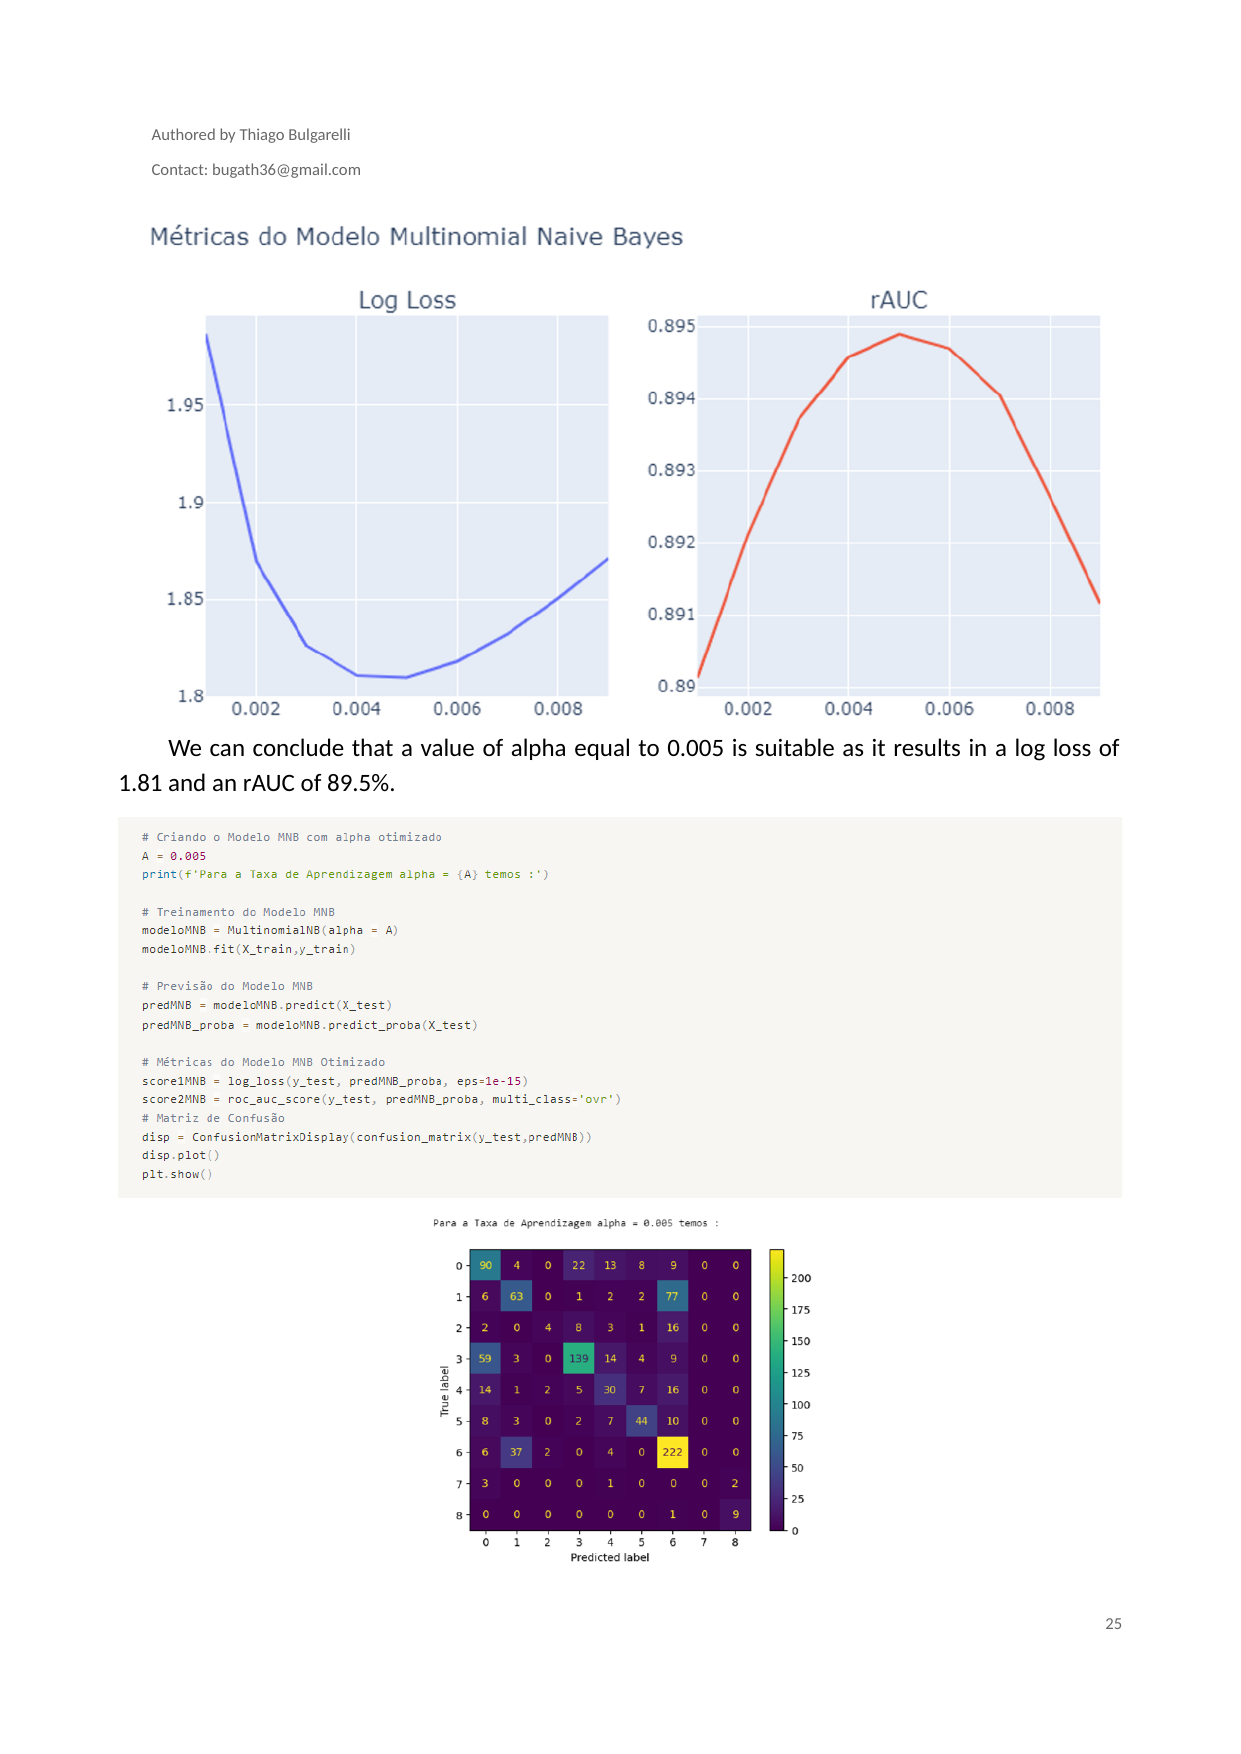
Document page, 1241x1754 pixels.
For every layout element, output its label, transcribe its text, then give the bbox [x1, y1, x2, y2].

picture [425, 1210, 829, 1566]
text We can conclude that a value of alpha equal to 0.005 is suitable as it results in a log loss of 1.81 and an rAUC of 89.5%. [118, 728, 1122, 798]
picture [118, 817, 1123, 1198]
picture [118, 209, 1123, 728]
